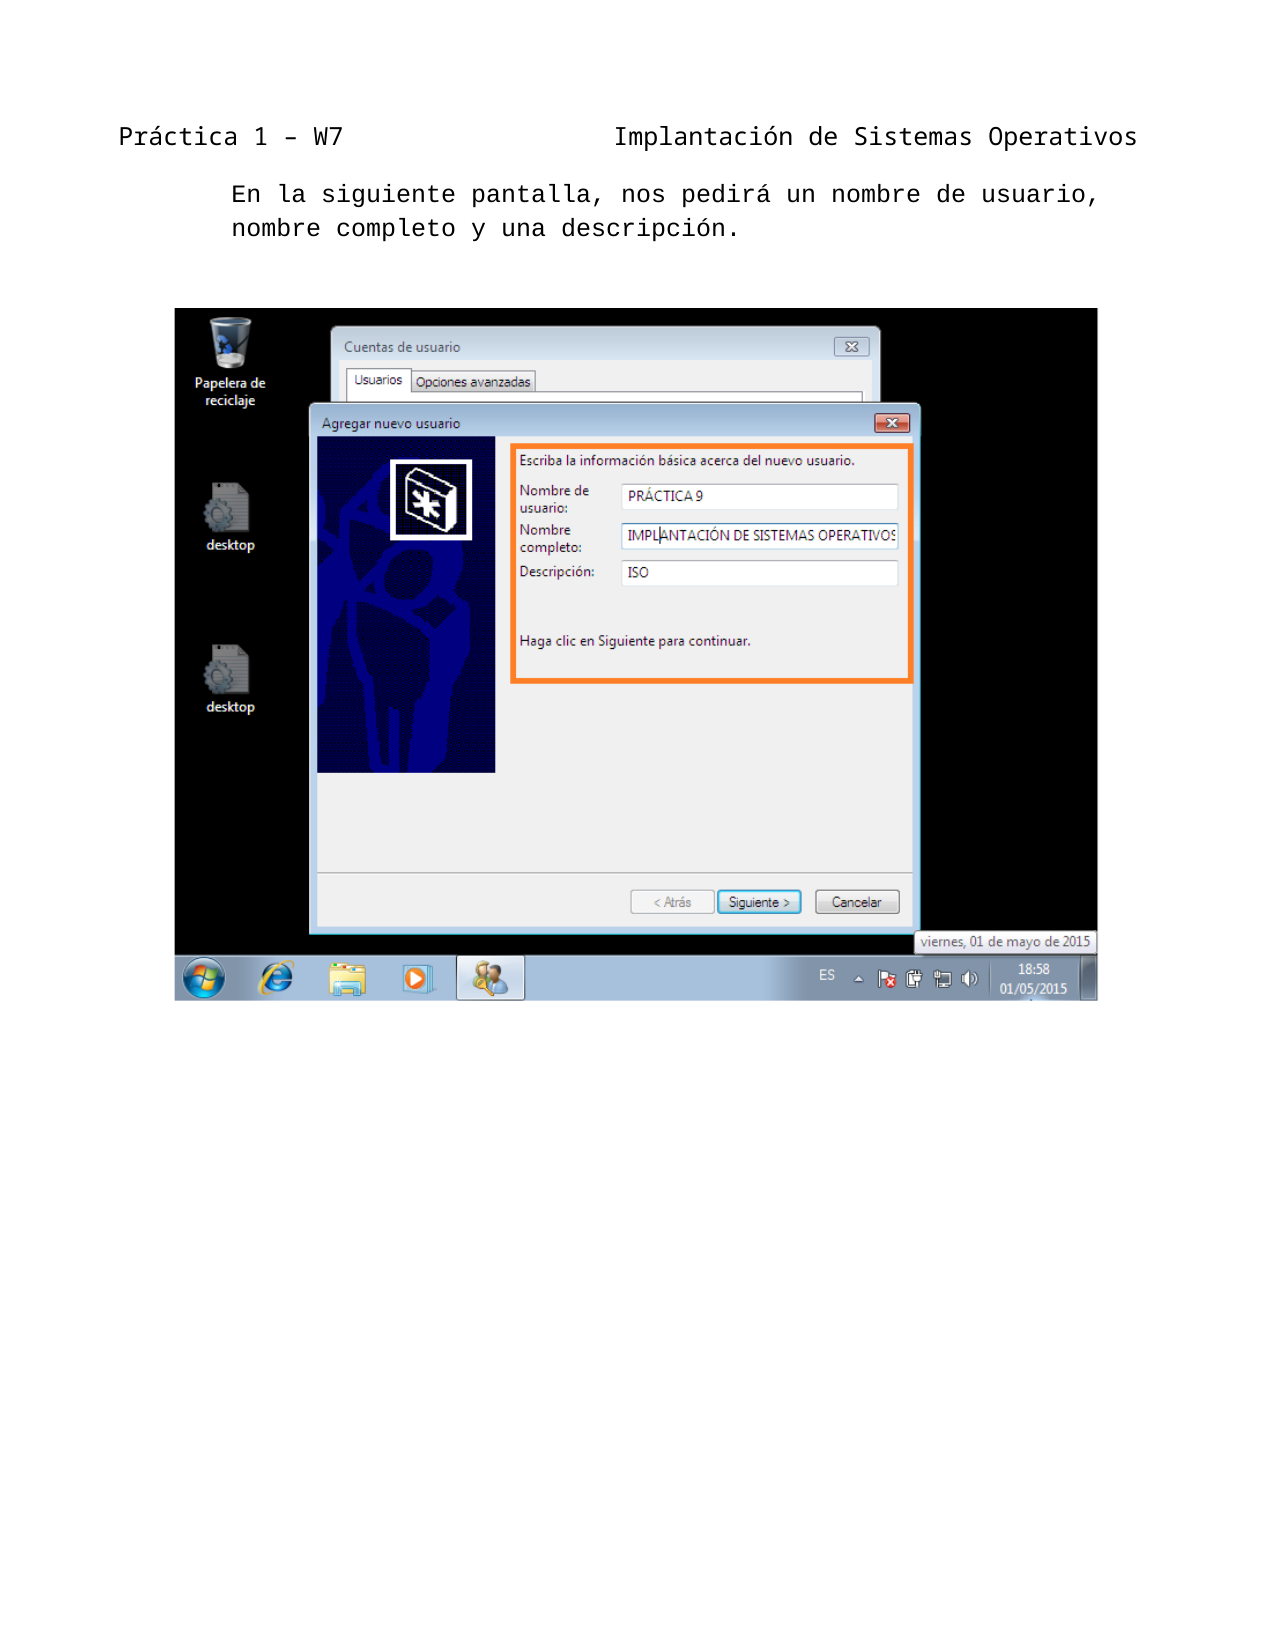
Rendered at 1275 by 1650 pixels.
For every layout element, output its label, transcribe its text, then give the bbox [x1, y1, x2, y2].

picture [174, 308, 1101, 1010]
text En la siguiente pantalla, nos pedirá un nombre de usuario, nombre completo y una descripción. [231, 182, 1157, 244]
